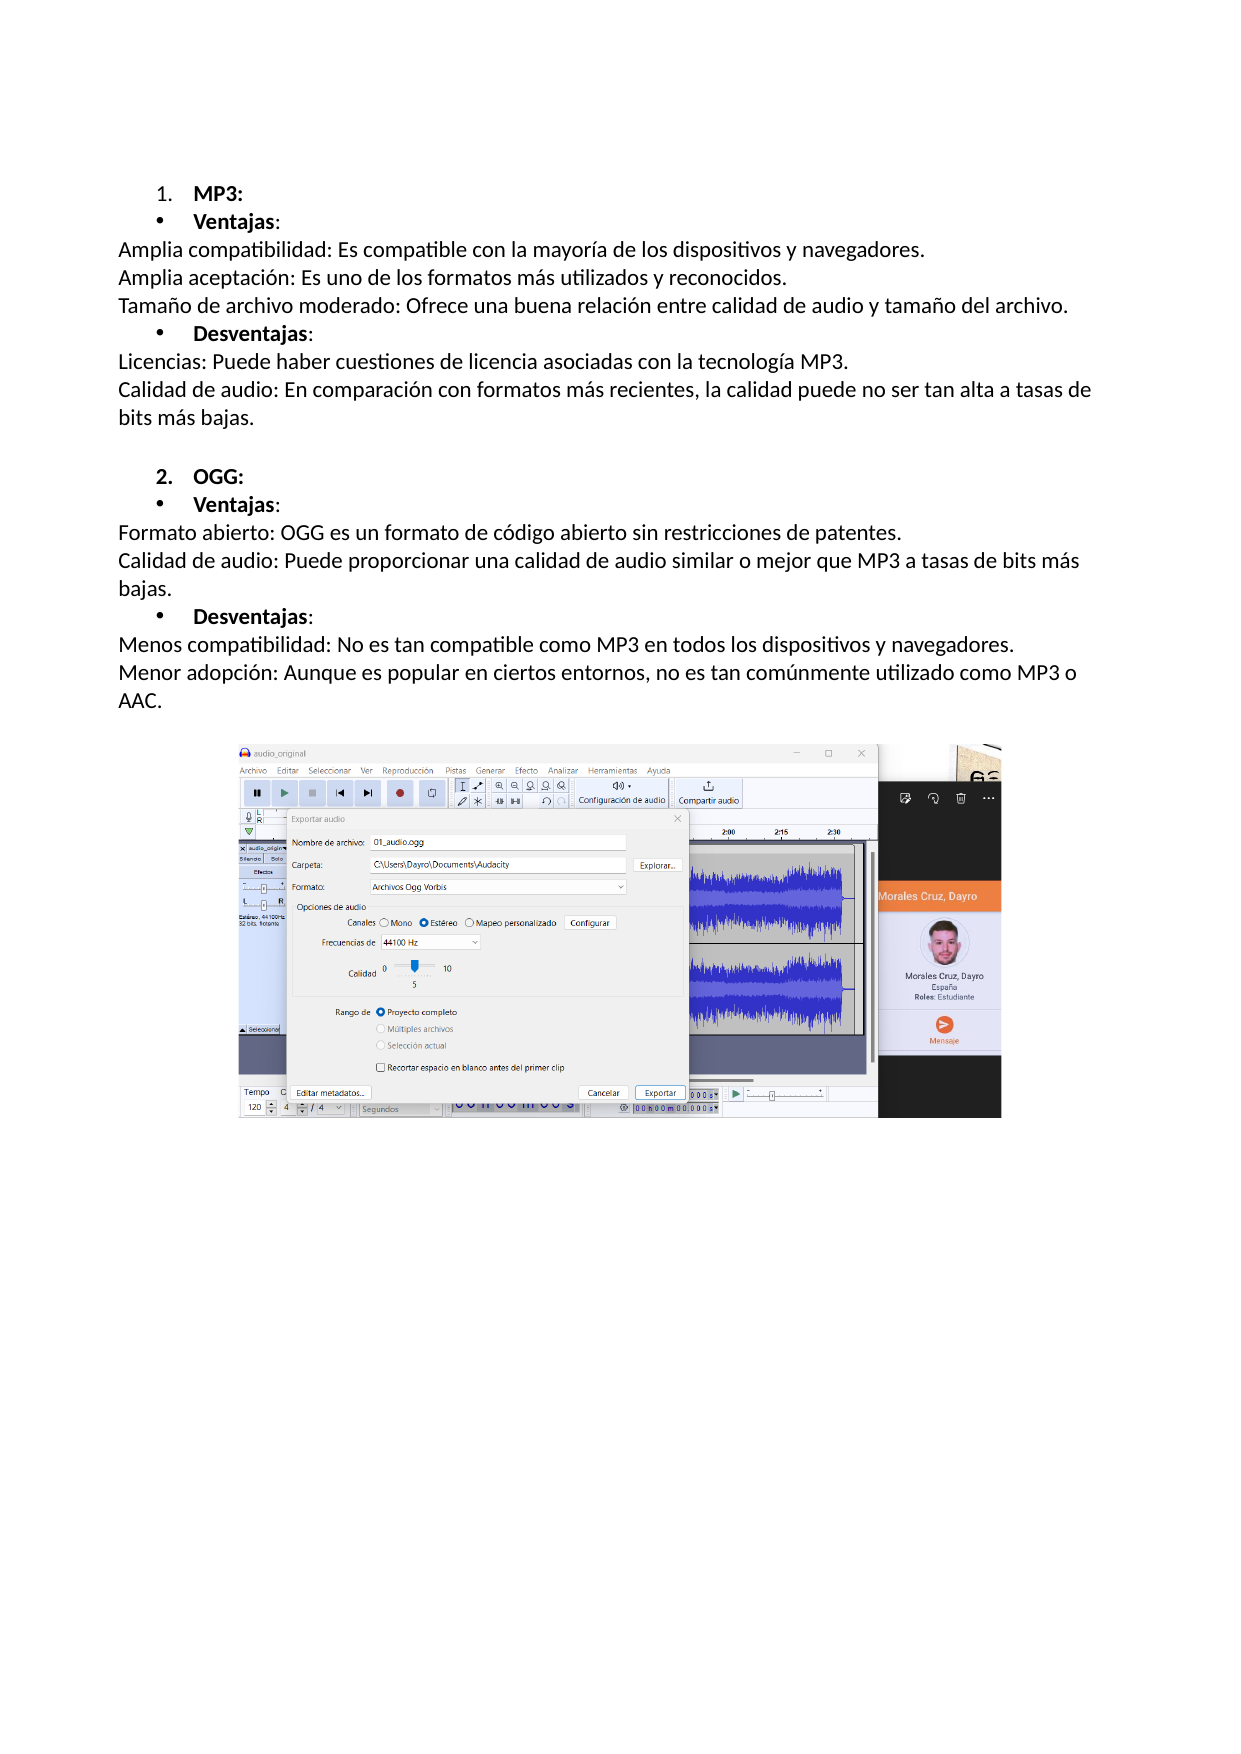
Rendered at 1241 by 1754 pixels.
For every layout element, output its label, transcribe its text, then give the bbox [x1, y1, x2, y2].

list MP3: [156, 179, 1122, 207]
text Menos compatibilidad: No es tan compatible como MP3 en todos los dispositivos y navegadores. [118, 630, 1122, 658]
text Formato abierto: OGG es un formato de código abierto sin restricciones de patentes. [118, 518, 1122, 546]
list Desventajas: [156, 602, 1122, 630]
text Menor adopción: Aunque es popular en ciertos entornos, no es tan comúnmente utilizado como MP3 o AAC. [118, 658, 1122, 714]
text Amplia aceptación: Es uno de los formatos más utilizados y reconocidos. [118, 263, 1122, 291]
text Calidad de audio: En comparación con formatos más recientes, la calidad puede no ser tan alta a tasas de bits más bajas. [118, 375, 1122, 431]
text Calidad de audio: Puede proporcionar una calidad de audio similar o mejor que MP3 a tasas de bits más bajas. [118, 546, 1122, 602]
picture [238, 744, 1002, 1118]
list Ventajas: [156, 490, 1122, 518]
text Amplia compatibilidad: Es compatible con la mayoría de los dispositivos y navegadores. [118, 235, 1122, 263]
list OGG: [156, 462, 1122, 490]
list Ventajas: [156, 207, 1122, 235]
list Desventajas: [156, 319, 1122, 347]
text Tamaño de archivo moderado: Ofrece una buena relación entre calidad de audio y tamaño del archivo. [118, 291, 1122, 319]
text Licencias: Puede haber cuestiones de licencia asociadas con la tecnología MP3. [118, 347, 1122, 375]
